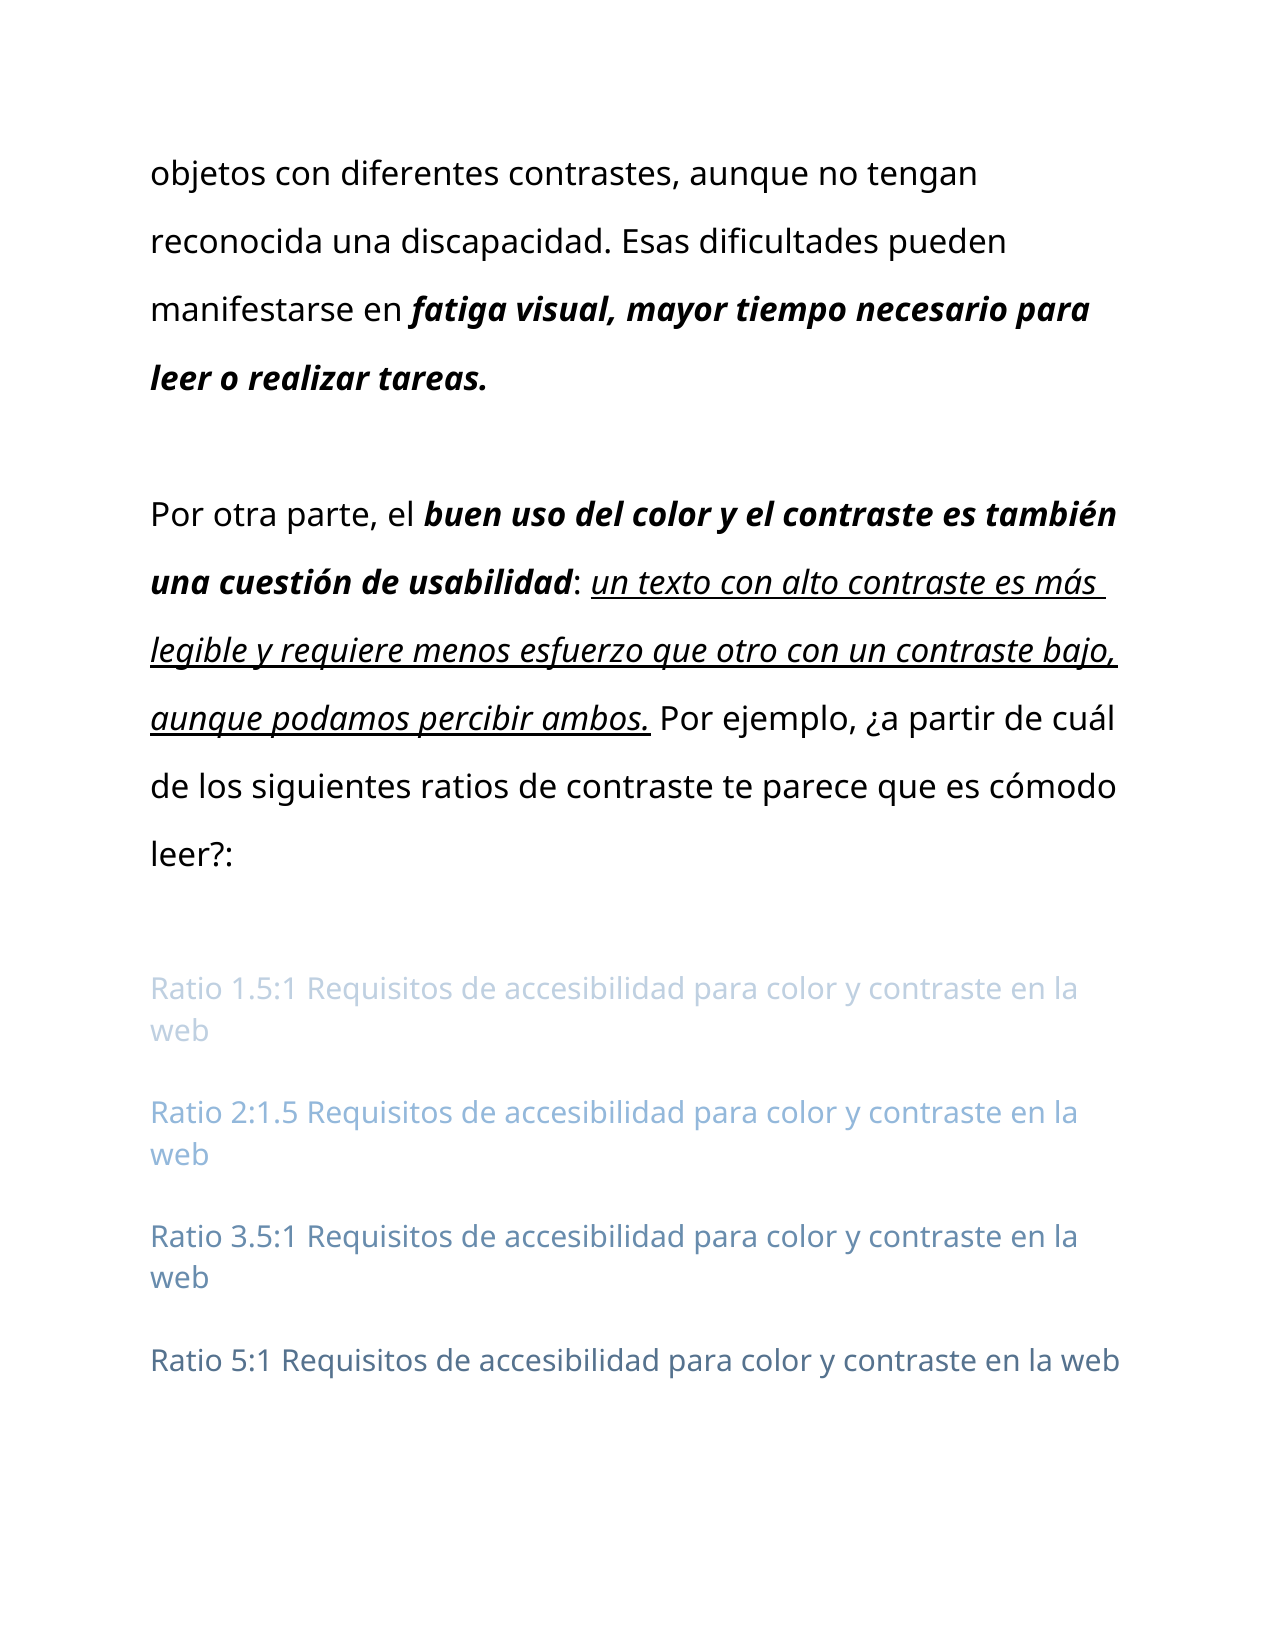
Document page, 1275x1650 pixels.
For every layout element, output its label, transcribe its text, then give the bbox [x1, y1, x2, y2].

text Ratio 1.5:1 Requisitos de accesibilidad para color y contraste en la web [150, 967, 1125, 1050]
text Ratio 3.5:1 Requisitos de accesibilidad para color y contraste en la web [150, 1215, 1125, 1298]
text Ratio 5:1 Requisitos de accesibilidad para color y contraste en la web [150, 1339, 1125, 1381]
text objetos con diferentes contrastes, aunque no tengan reconocida una discapacidad. Esas dificultades pueden manifestarse en fatiga visual, mayor tiempo necesario para leer o realizar tareas. [150, 150, 1125, 400]
text Ratio 2:1.5 Requisitos de accesibilidad para color y contraste en la web [150, 1091, 1125, 1174]
text Por otra parte, el buen uso del color y el contraste es también una cuestión de usabilidad: un texto con alto contraste es más legible y requiere menos esfuerzo que otro con un contraste bajo, aunque podamos percibir ambos. Por ejemplo, ¿a partir de cuál de los siguientes ratios de contraste te parece que es cómodo leer?: [150, 491, 1125, 877]
